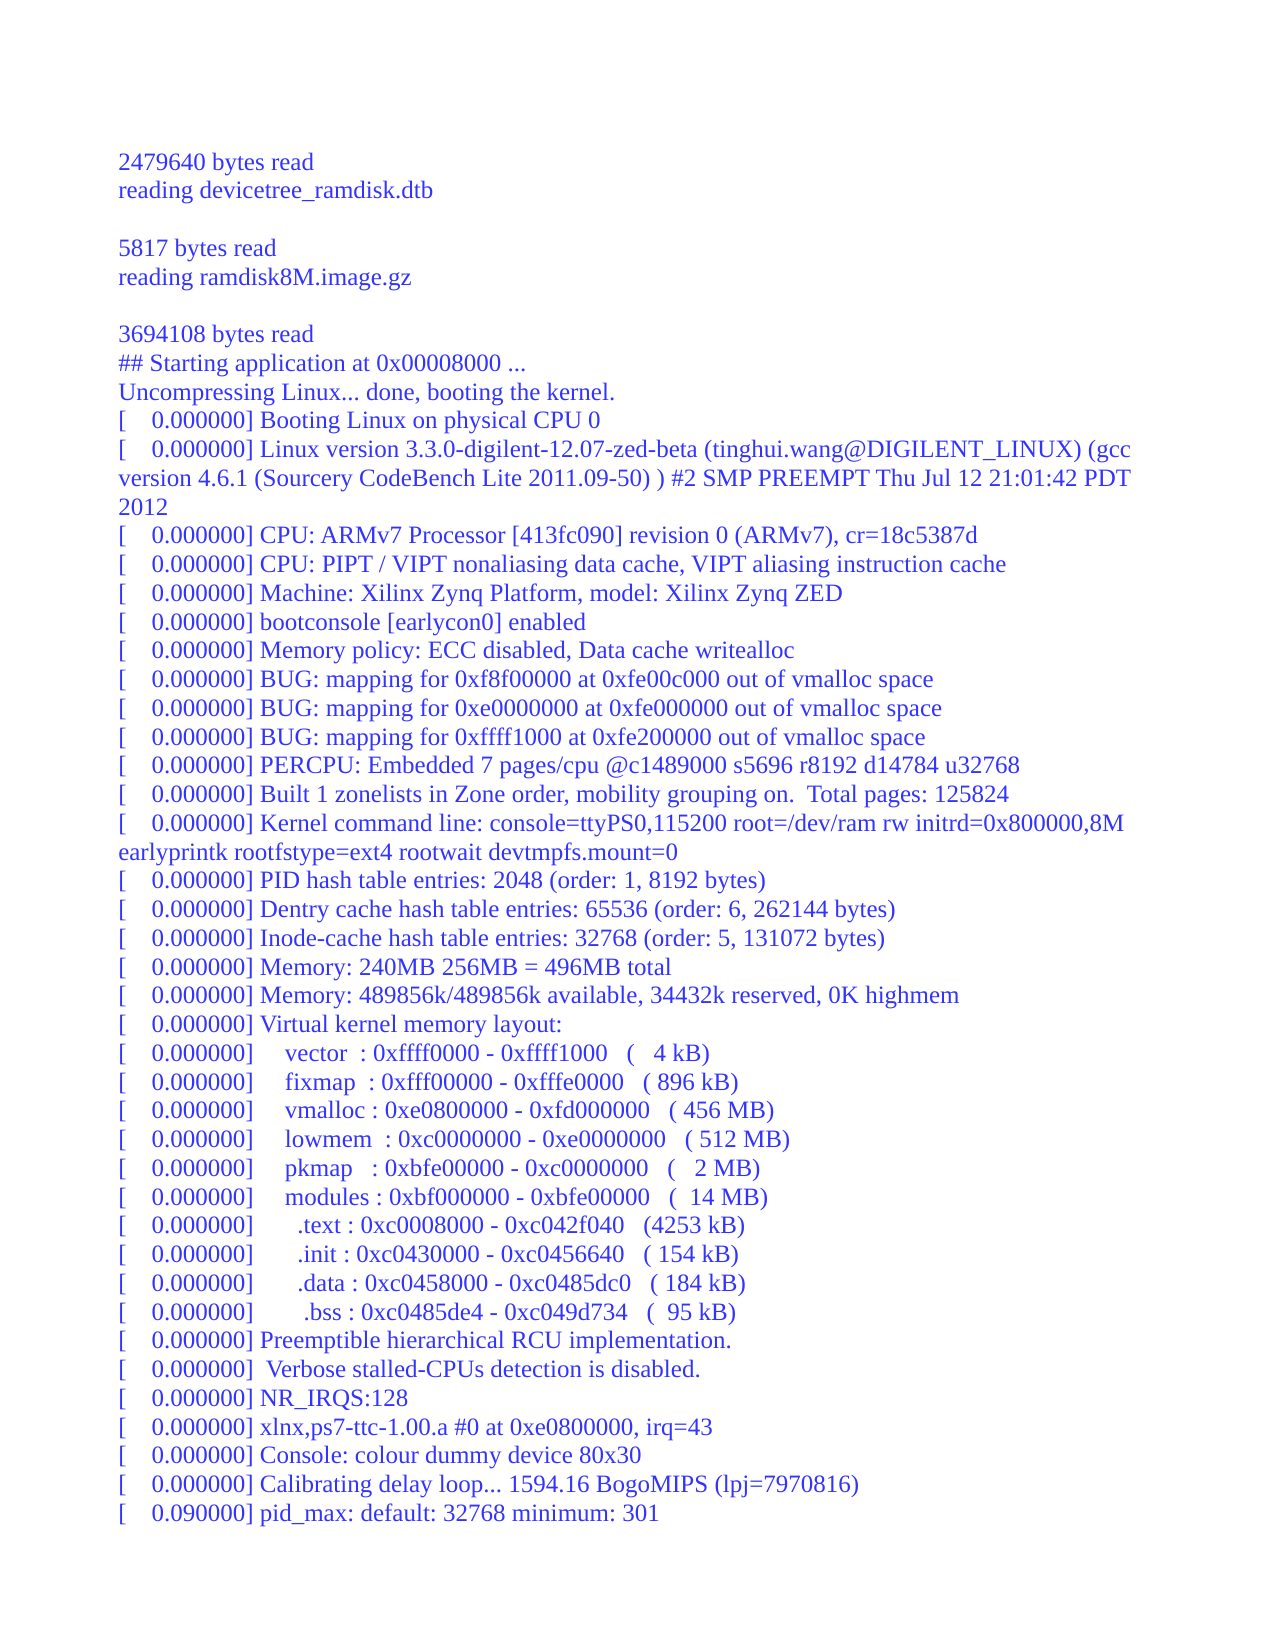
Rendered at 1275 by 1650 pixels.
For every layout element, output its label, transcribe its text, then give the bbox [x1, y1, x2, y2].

text [ 0.000000] .init : 0xc0430000 - 0xc0456640 ( 154 kB) [118, 1239, 1157, 1268]
text [ 0.000000] Verbose stalled-CPUs detection is disabled. [118, 1354, 1157, 1383]
text [ 0.000000] vmalloc : 0xe0800000 - 0xfd000000 ( 456 MB) [118, 1096, 1157, 1124]
text [ 0.000000] CPU: PIPT / VIPT nonaliasing data cache, VIPT aliasing instruction cache [118, 549, 1157, 578]
text [ 0.000000] Machine: Xilinx Zynq Platform, model: Xilinx Zynq ZED [118, 578, 1157, 607]
text [ 0.090000] pid_max: default: 32768 minimum: 301 [118, 1498, 1157, 1527]
text [ 0.000000] lowmem : 0xc0000000 - 0xe0000000 ( 512 MB) [118, 1124, 1157, 1153]
text [ 0.000000] Virtual kernel memory layout: [118, 1009, 1157, 1038]
text [ 0.000000] BUG: mapping for 0xe0000000 at 0xfe000000 out of vmalloc space [118, 693, 1157, 722]
text Uncompressing Linux... done, booting the kernel. [118, 377, 1157, 406]
text [ 0.000000] PID hash table entries: 2048 (order: 1, 8192 bytes) [118, 866, 1157, 894]
text 3694108 bytes read [118, 319, 1157, 348]
text [ 0.000000] Booting Linux on physical CPU 0 [118, 406, 1157, 434]
text [ 0.000000] NR_IRQS:128 [118, 1383, 1157, 1412]
text [ 0.000000] .bss : 0xc0485de4 - 0xc049d734 ( 95 kB) [118, 1297, 1157, 1326]
text [ 0.000000] Calibrating delay loop... 1594.16 BogoMIPS (lpj=7970816) [118, 1469, 1157, 1498]
text [ 0.000000] Memory policy: ECC disabled, Data cache writealloc [118, 636, 1157, 664]
text [ 0.000000] modules : 0xbf000000 - 0xbfe00000 ( 14 MB) [118, 1182, 1157, 1211]
text [ 0.000000] Preemptible hierarchical RCU implementation. [118, 1326, 1157, 1354]
text [ 0.000000] Dentry cache hash table entries: 65536 (order: 6, 262144 bytes) [118, 894, 1157, 923]
text [ 0.000000] fixmap : 0xfff00000 - 0xfffe0000 ( 896 kB) [118, 1067, 1157, 1096]
text reading devicetree_ramdisk.dtb [118, 176, 1157, 204]
text [ 0.000000] Kernel command line: console=ttyPS0,115200 root=/dev/ram rw initrd=0x800000,8M earlyprintk rootfstype=ext4 rootwait devtmpfs.mount=0 [118, 808, 1157, 866]
text [ 0.000000] Built 1 zonelists in Zone order, mobility grouping on. Total pages: 125824 [118, 779, 1157, 808]
text [ 0.000000] pkmap : 0xbfe00000 - 0xc0000000 ( 2 MB) [118, 1153, 1157, 1182]
text [ 0.000000] BUG: mapping for 0xffff1000 at 0xfe200000 out of vmalloc space [118, 722, 1157, 751]
text [ 0.000000] PERCPU: Embedded 7 pages/cpu @c1489000 s5696 r8192 d14784 u32768 [118, 751, 1157, 779]
text [ 0.000000] BUG: mapping for 0xf8f00000 at 0xfe00c000 out of vmalloc space [118, 664, 1157, 693]
text [ 0.000000] .data : 0xc0458000 - 0xc0485dc0 ( 184 kB) [118, 1268, 1157, 1297]
text 5817 bytes read [118, 233, 1157, 262]
text [ 0.000000] xlnx,ps7-ttc-1.00.a #0 at 0xe0800000, irq=43 [118, 1412, 1157, 1441]
text [ 0.000000] .text : 0xc0008000 - 0xc042f040 (4253 kB) [118, 1211, 1157, 1239]
text [ 0.000000] vector : 0xffff0000 - 0xffff1000 ( 4 kB) [118, 1038, 1157, 1067]
text [ 0.000000] Inode-cache hash table entries: 32768 (order: 5, 131072 bytes) [118, 923, 1157, 952]
text reading ramdisk8M.image.gz [118, 262, 1157, 291]
text [ 0.000000] Linux version 3.3.0-digilent-12.07-zed-beta (tinghui.wang@DIGILENT_LINUX) (gcc version 4.6.1 (Sourcery CodeBench Lite 2011.09-50) ) #2 SMP PREEMPT Thu Jul 12 21:01:42 PDT 2012 [118, 434, 1157, 521]
text [ 0.000000] Console: colour dummy device 80x30 [118, 1441, 1157, 1469]
text [ 0.000000] CPU: ARMv7 Processor [413fc090] revision 0 (ARMv7), cr=18c5387d [118, 521, 1157, 549]
text ## Starting application at 0x00008000 ... [118, 348, 1157, 377]
text 2479640 bytes read [118, 147, 1157, 176]
text [ 0.000000] bootconsole [earlycon0] enabled [118, 607, 1157, 636]
text [ 0.000000] Memory: 489856k/489856k available, 34432k reserved, 0K highmem [118, 981, 1157, 1009]
text [ 0.000000] Memory: 240MB 256MB = 496MB total [118, 952, 1157, 981]
